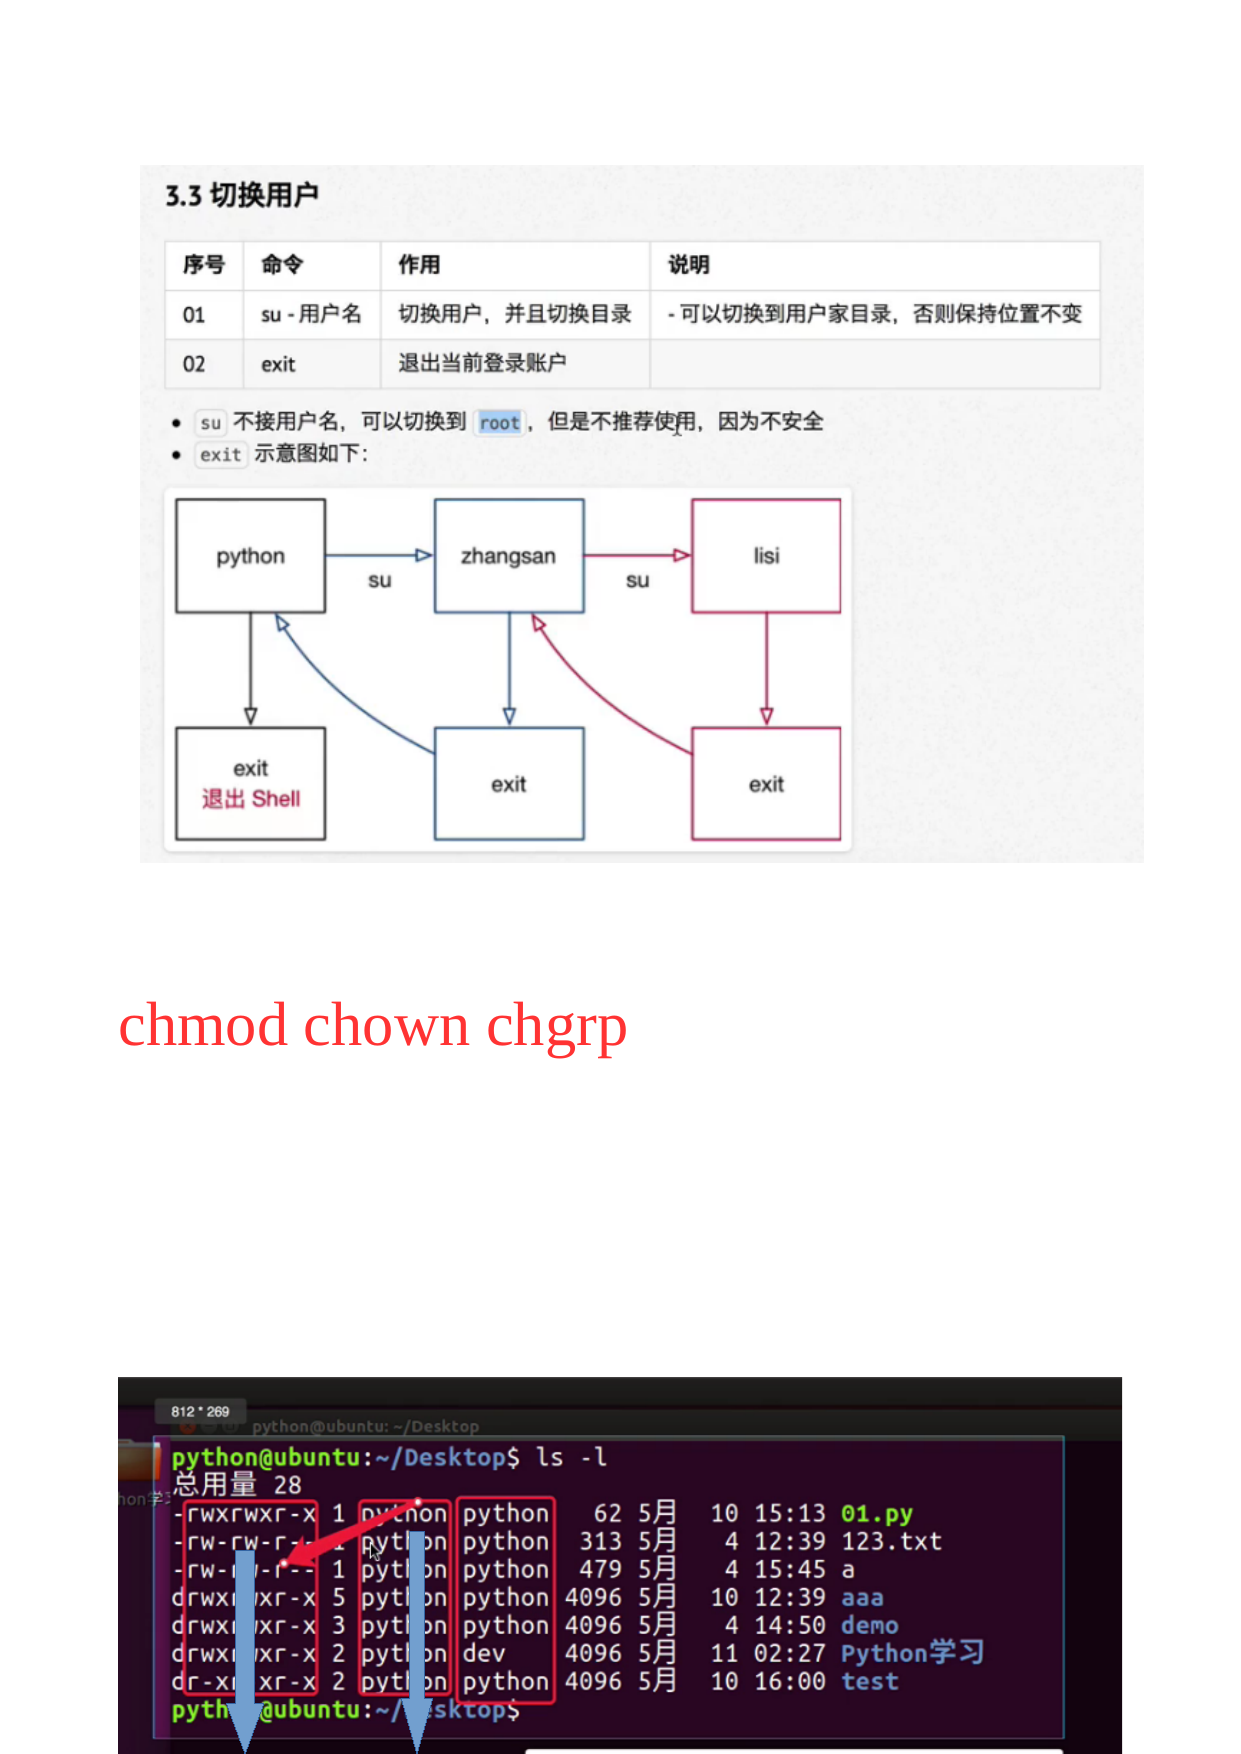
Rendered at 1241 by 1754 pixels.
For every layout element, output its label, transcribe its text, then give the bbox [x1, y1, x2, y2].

picture [118, 1377, 1123, 1754]
text chmod chown chgrp [118, 987, 1122, 1059]
picture [140, 165, 1144, 863]
